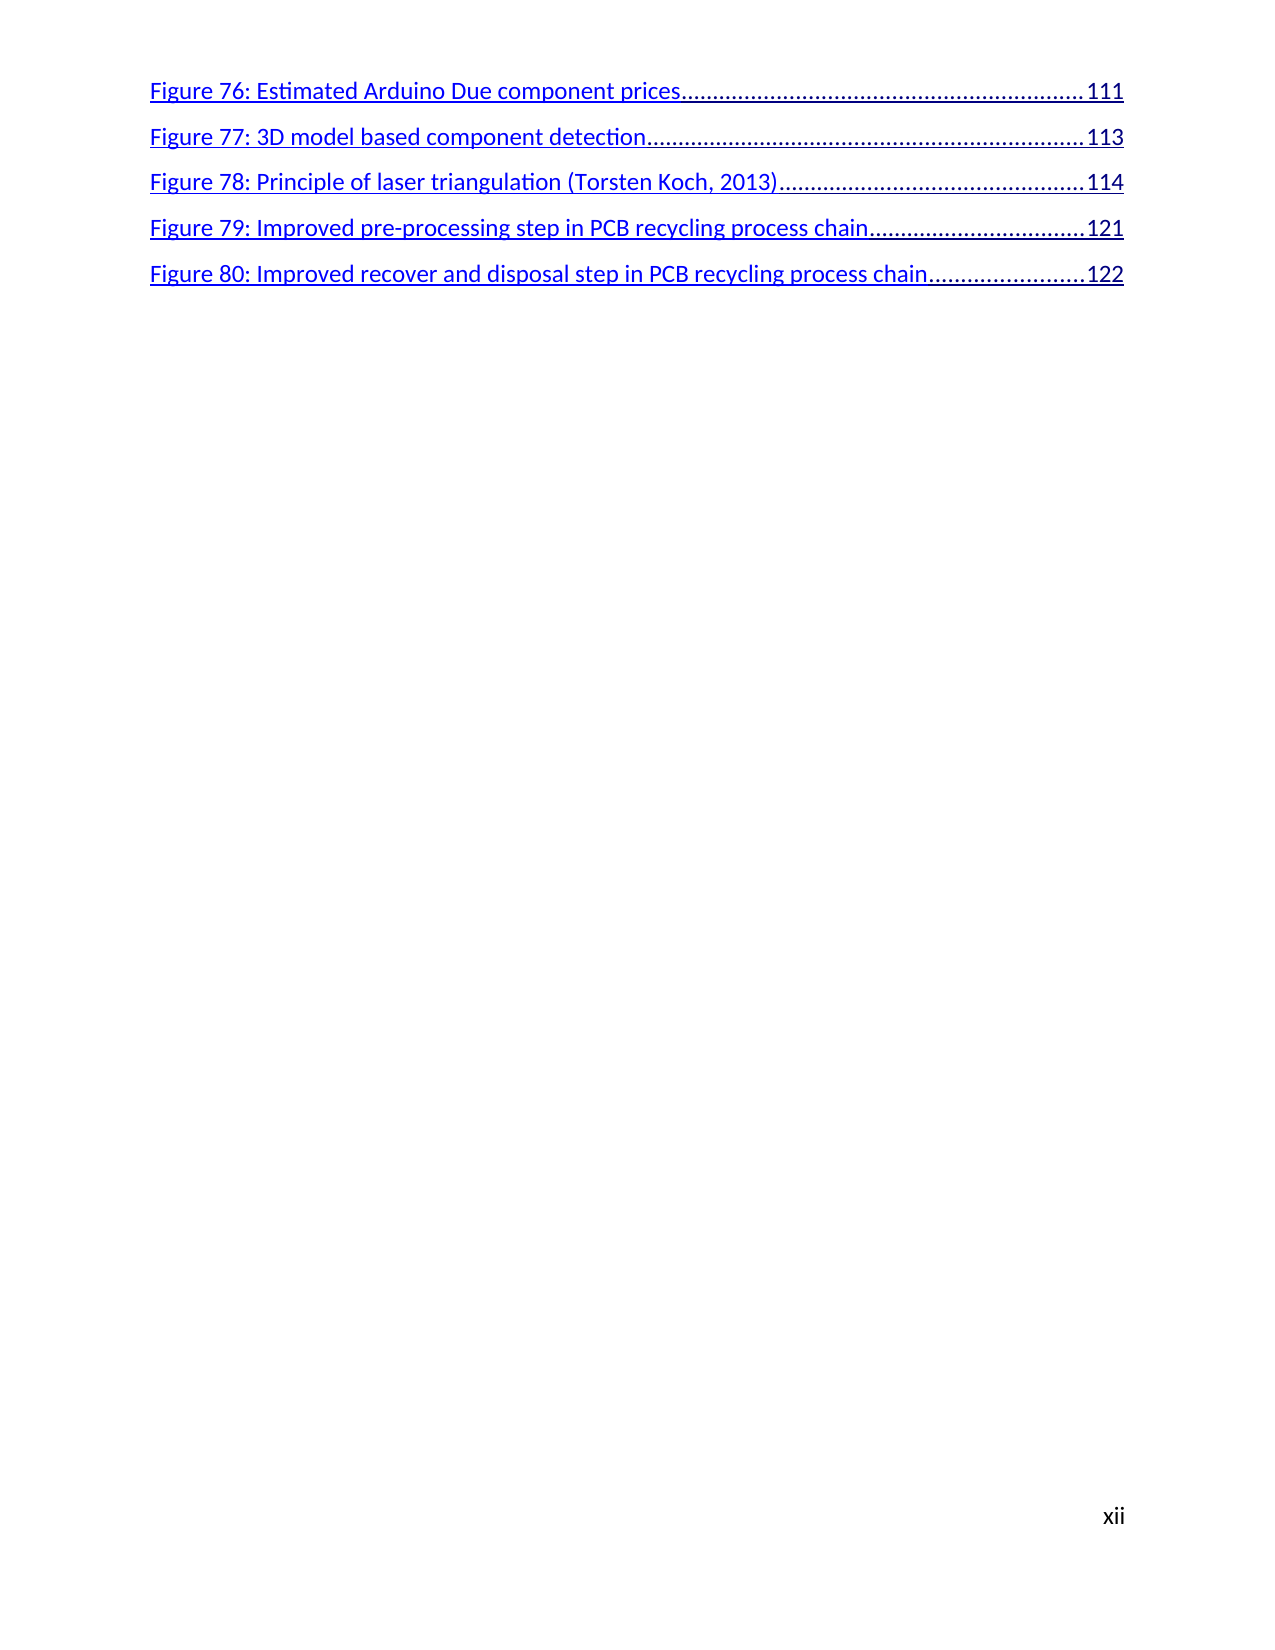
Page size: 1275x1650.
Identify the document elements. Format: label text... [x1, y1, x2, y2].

text Figure 76: Estimated Arduino Due component prices 111 [150, 75, 1125, 106]
text Figure 79: Improved pre-processing step in PCB recycling process chain 121 [150, 212, 1125, 243]
text Figure 78: Principle of laser triangulation (Torsten Koch, 2013) 114 [150, 166, 1125, 197]
text Figure 80: Improved recover and disposal step in PCB recycling process chain 122 [150, 258, 1125, 288]
text Figure 77: 3D model based component detection 113 [150, 121, 1125, 151]
